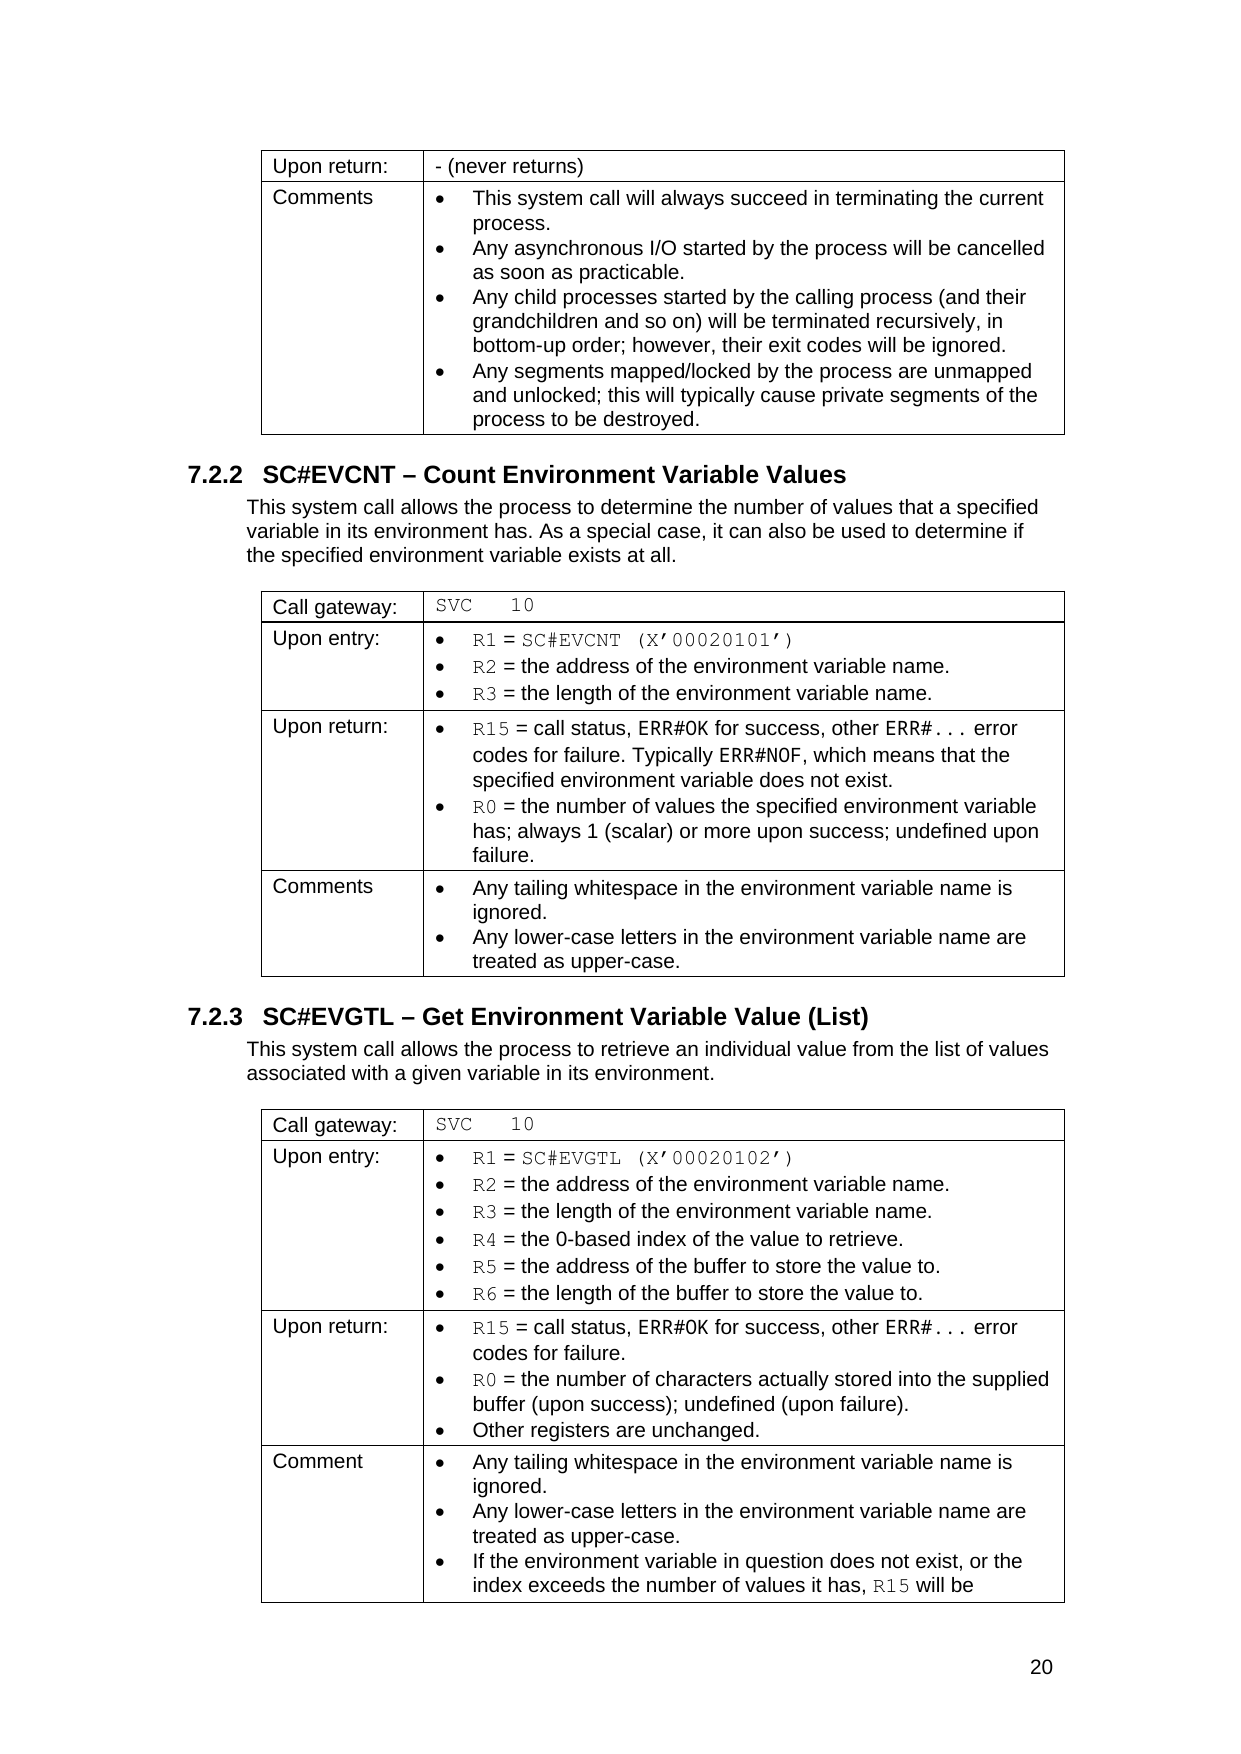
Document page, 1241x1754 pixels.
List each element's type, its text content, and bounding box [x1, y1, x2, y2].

table_cell R15 = call status, ERR#OK for success, other ERR#... error codes for failure. R0 = the number of characters actually stored into the supplied buffer (upon success); undefined (upon failure). Other registers are unchanged. [424, 1311, 1064, 1444]
subtitle SC#EVCNT – Count Environment Variable Values [187, 460, 1053, 488]
text This system call allows the process to retrieve an individual value from the list of values associated with a given variable in its environment. [246, 1037, 1053, 1085]
table_cell Comment [262, 1446, 423, 1602]
table_cell This system call will always succeed in terminating the current process. Any asynchronous I/O started by the process will be cancelled as soon as practicable. Any child processes started by the calling process (and their grandchildren and so on) will be terminated recursively, in bottom-up order; however, their exit codes will be ignored. Any segments mapped/locked by the process are unmapped and unlocked; this will typically cause private segments of the process to be destroyed. [424, 182, 1064, 434]
table_cell R1 = SC#EVGTL (X’00020102’) R2 = the address of the environment variable name. R3 = the length of the environment variable name. R4 = the 0-based index of the value to retrieve. R5 = the address of the buffer to store the value to. R6 = the length of the buffer to store the value to. [424, 1141, 1064, 1310]
subtitle SC#EVGTL – Get Environment Variable Value (List) [187, 1002, 1053, 1031]
table_cell Comments [262, 182, 423, 434]
table_cell - (never returns) [424, 151, 1064, 181]
table_header Call gateway: [262, 592, 423, 621]
table_header Call gateway: [262, 1110, 423, 1140]
table_header SVC 10 [424, 592, 1064, 621]
table_cell Upon entry: [262, 1141, 423, 1310]
table_cell Upon return: [262, 711, 423, 870]
table_cell Upon return: [262, 151, 423, 181]
table_cell Any tailing whitespace in the environment variable name is ignored. Any lower-case letters in the environment variable name are treated as upper-case. [424, 871, 1064, 976]
text This system call allows the process to determine the number of values that a specified variable in its environment has. As a special case, it can also be used to determine if the specified environment variable exists at all. [246, 495, 1053, 567]
table_header SVC 10 [424, 1110, 1064, 1140]
table_cell R15 = call status, ERR#OK for success, other ERR#... error codes for failure. Typically ERR#NOF, which means that the specified environment variable does not exist. R0 = the number of values the specified environment variable has; always 1 (scalar) or more upon success; undefined upon failure. [424, 711, 1064, 870]
table_cell Comments [262, 871, 423, 976]
table_cell Any tailing whitespace in the environment variable name is ignored. Any lower-case letters in the environment variable name are treated as upper-case. If the environment variable in question does not exist, or the index exceeds the number of values it has, R15 will be ERR#NOF upon return. If the specified buffer is too small to hold the entire value, only the initial portion of the value (as much as fits into the buffer) will be stored and R15 will be ERR#BTS upon return. If the specified buffer is larger than the value, only the initial portion of the buffer is filled, and the rest of the buffer is not affected; the number of characters actually stored is returned in R0. [424, 1446, 1064, 1602]
table_cell Upon return: [262, 1311, 423, 1444]
table_cell R1 = SC#EVCNT (X’00020101’) R2 = the address of the environment variable name. R3 = the length of the environment variable name. [424, 623, 1064, 710]
table_cell Upon entry: [262, 623, 423, 710]
